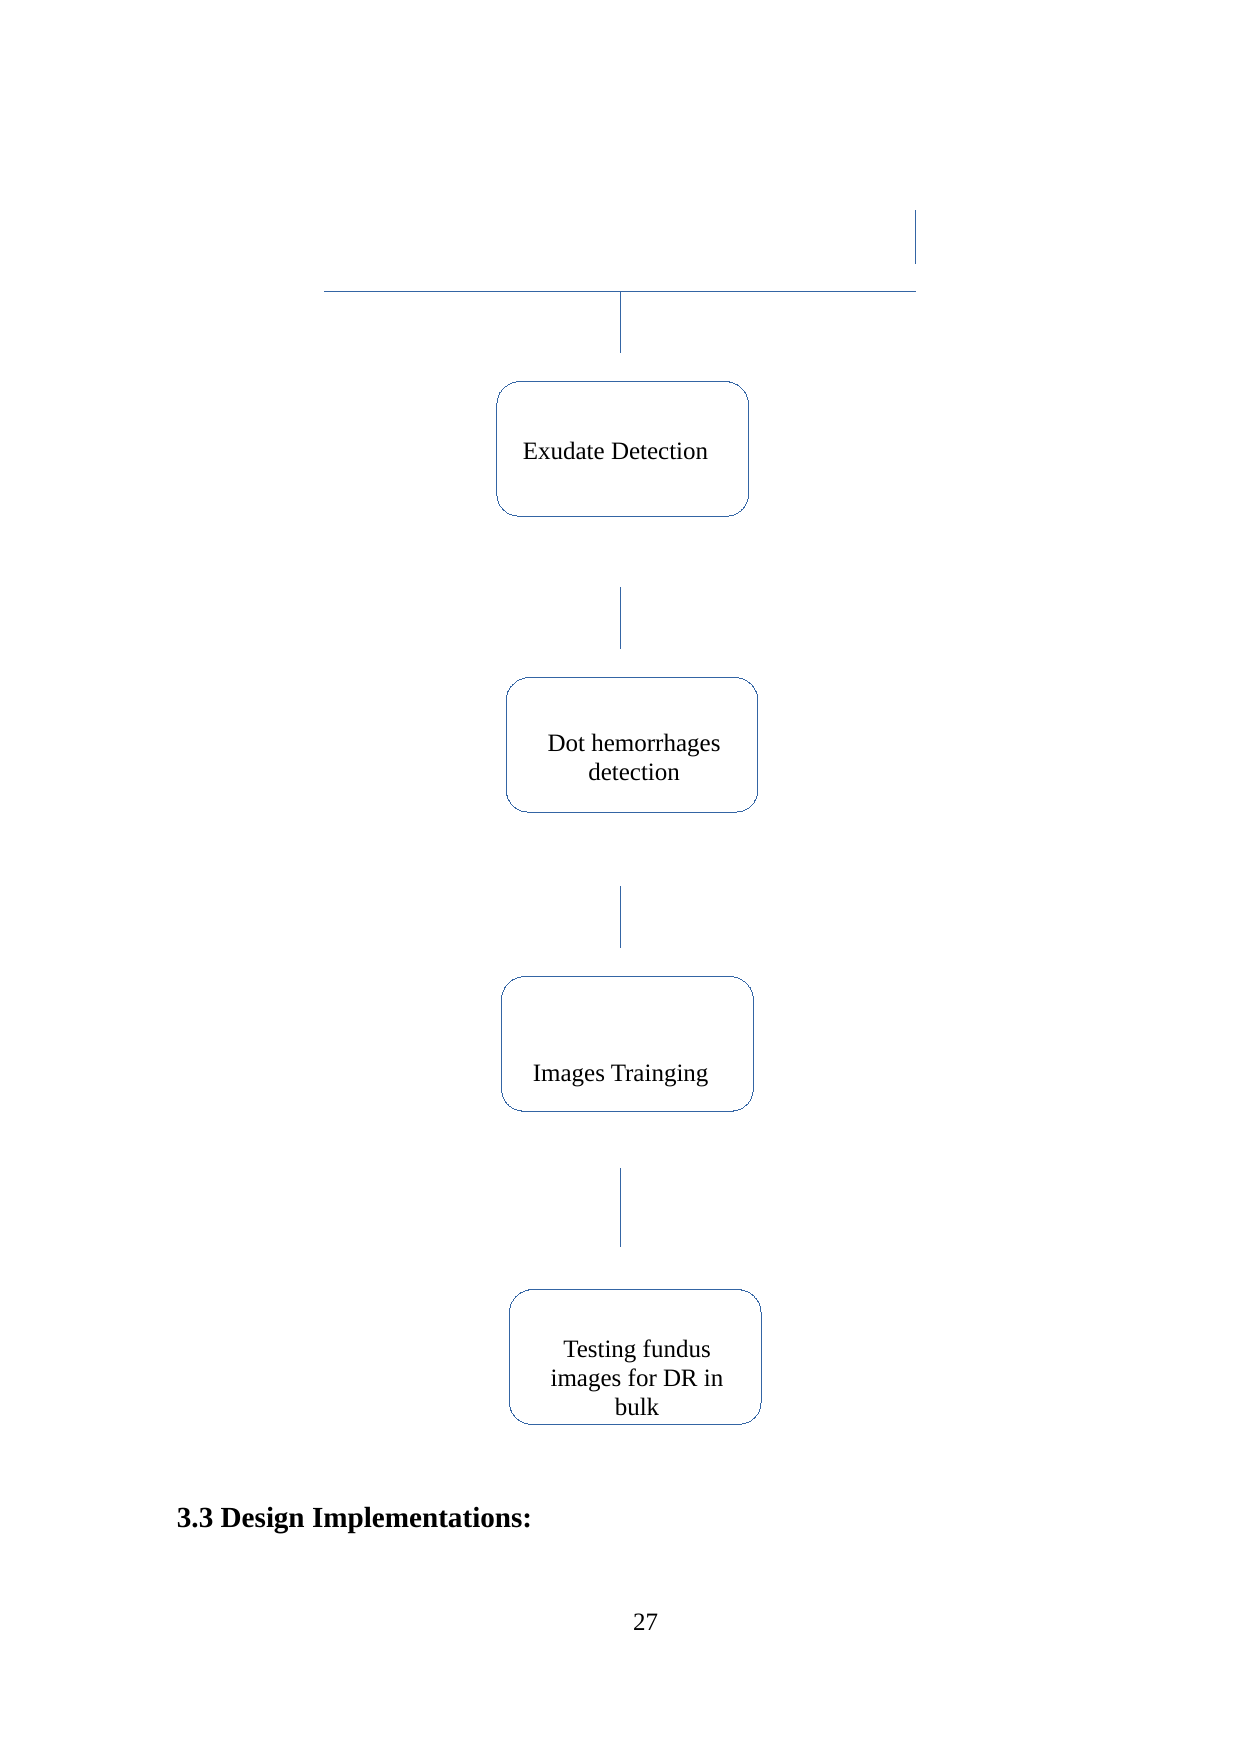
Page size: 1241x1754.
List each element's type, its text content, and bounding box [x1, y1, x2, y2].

text 3.3 Design Implementations: [177, 1500, 1122, 1534]
